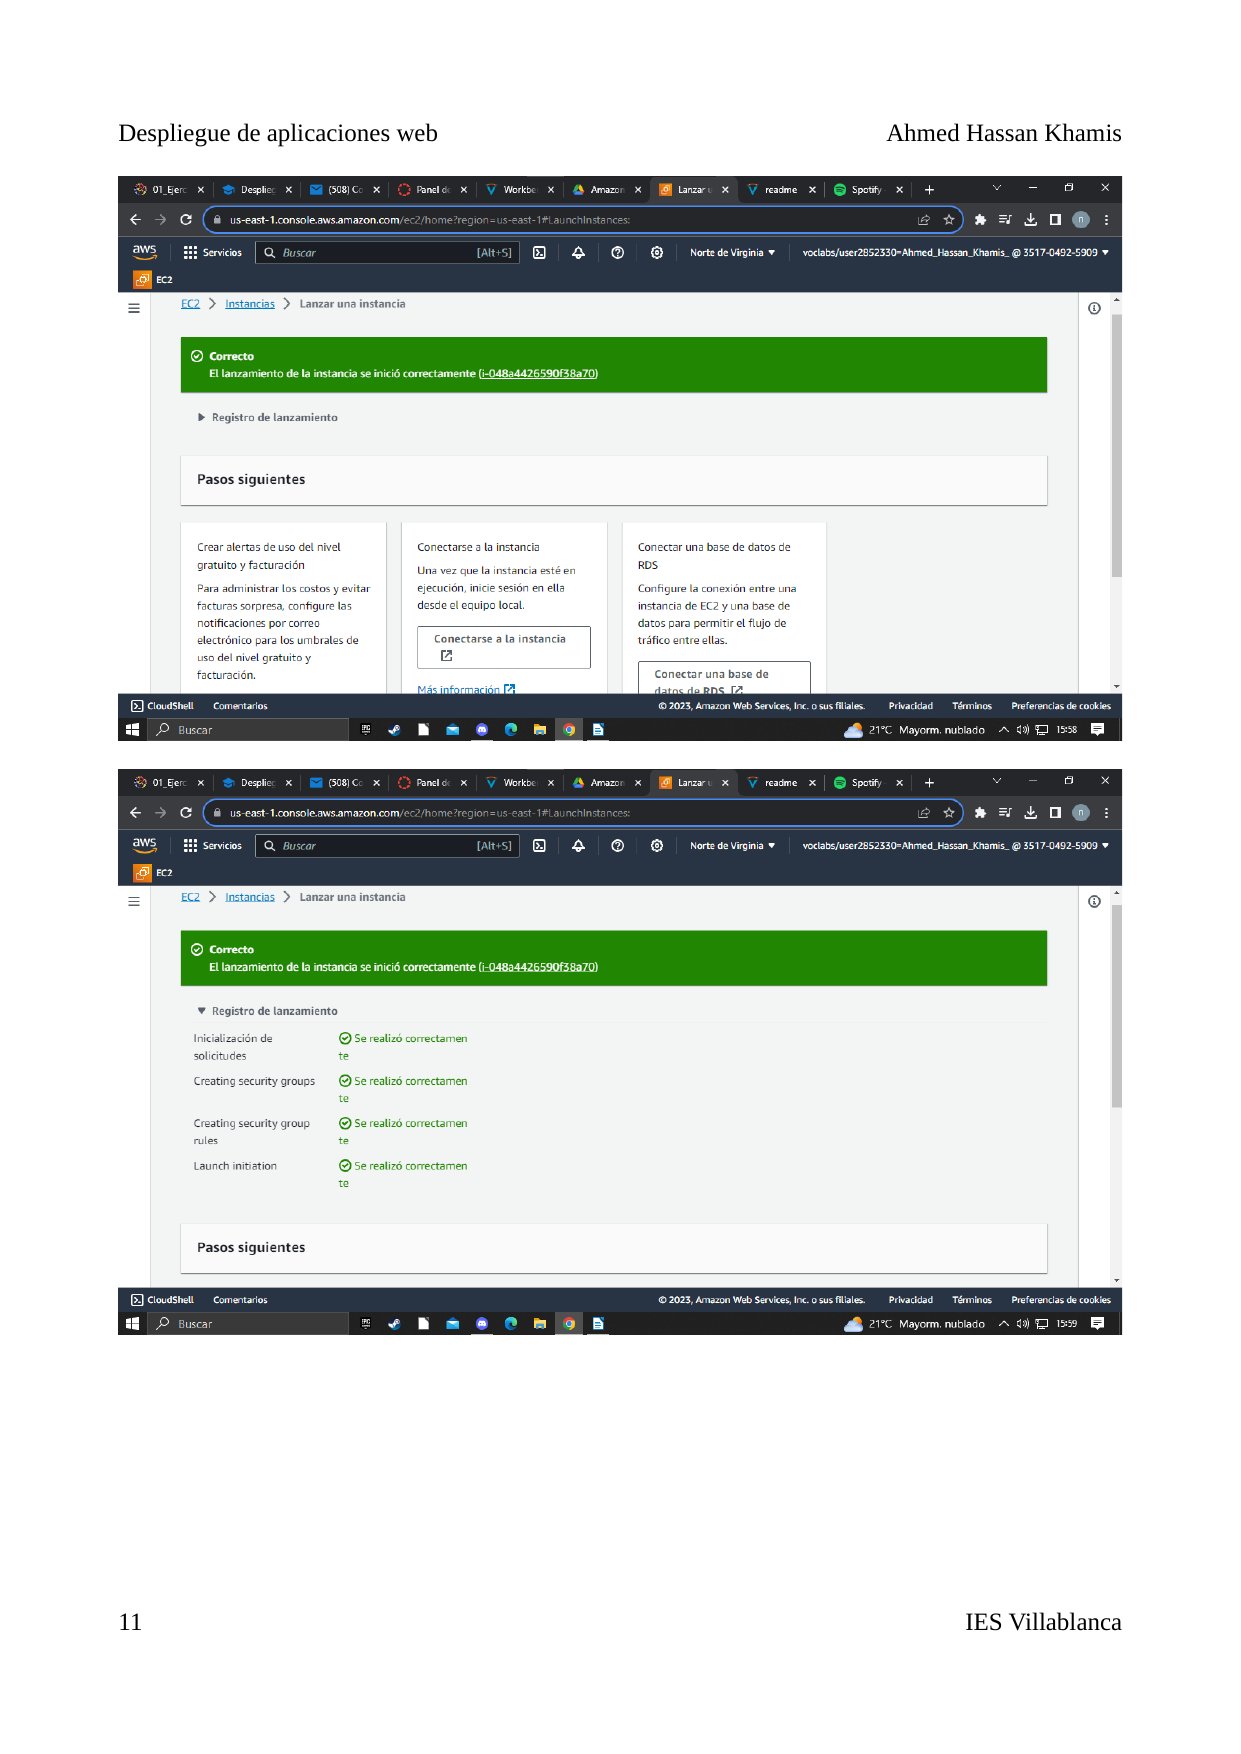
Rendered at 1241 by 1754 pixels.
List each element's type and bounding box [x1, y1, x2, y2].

picture [118, 769, 1123, 1335]
picture [118, 176, 1123, 741]
